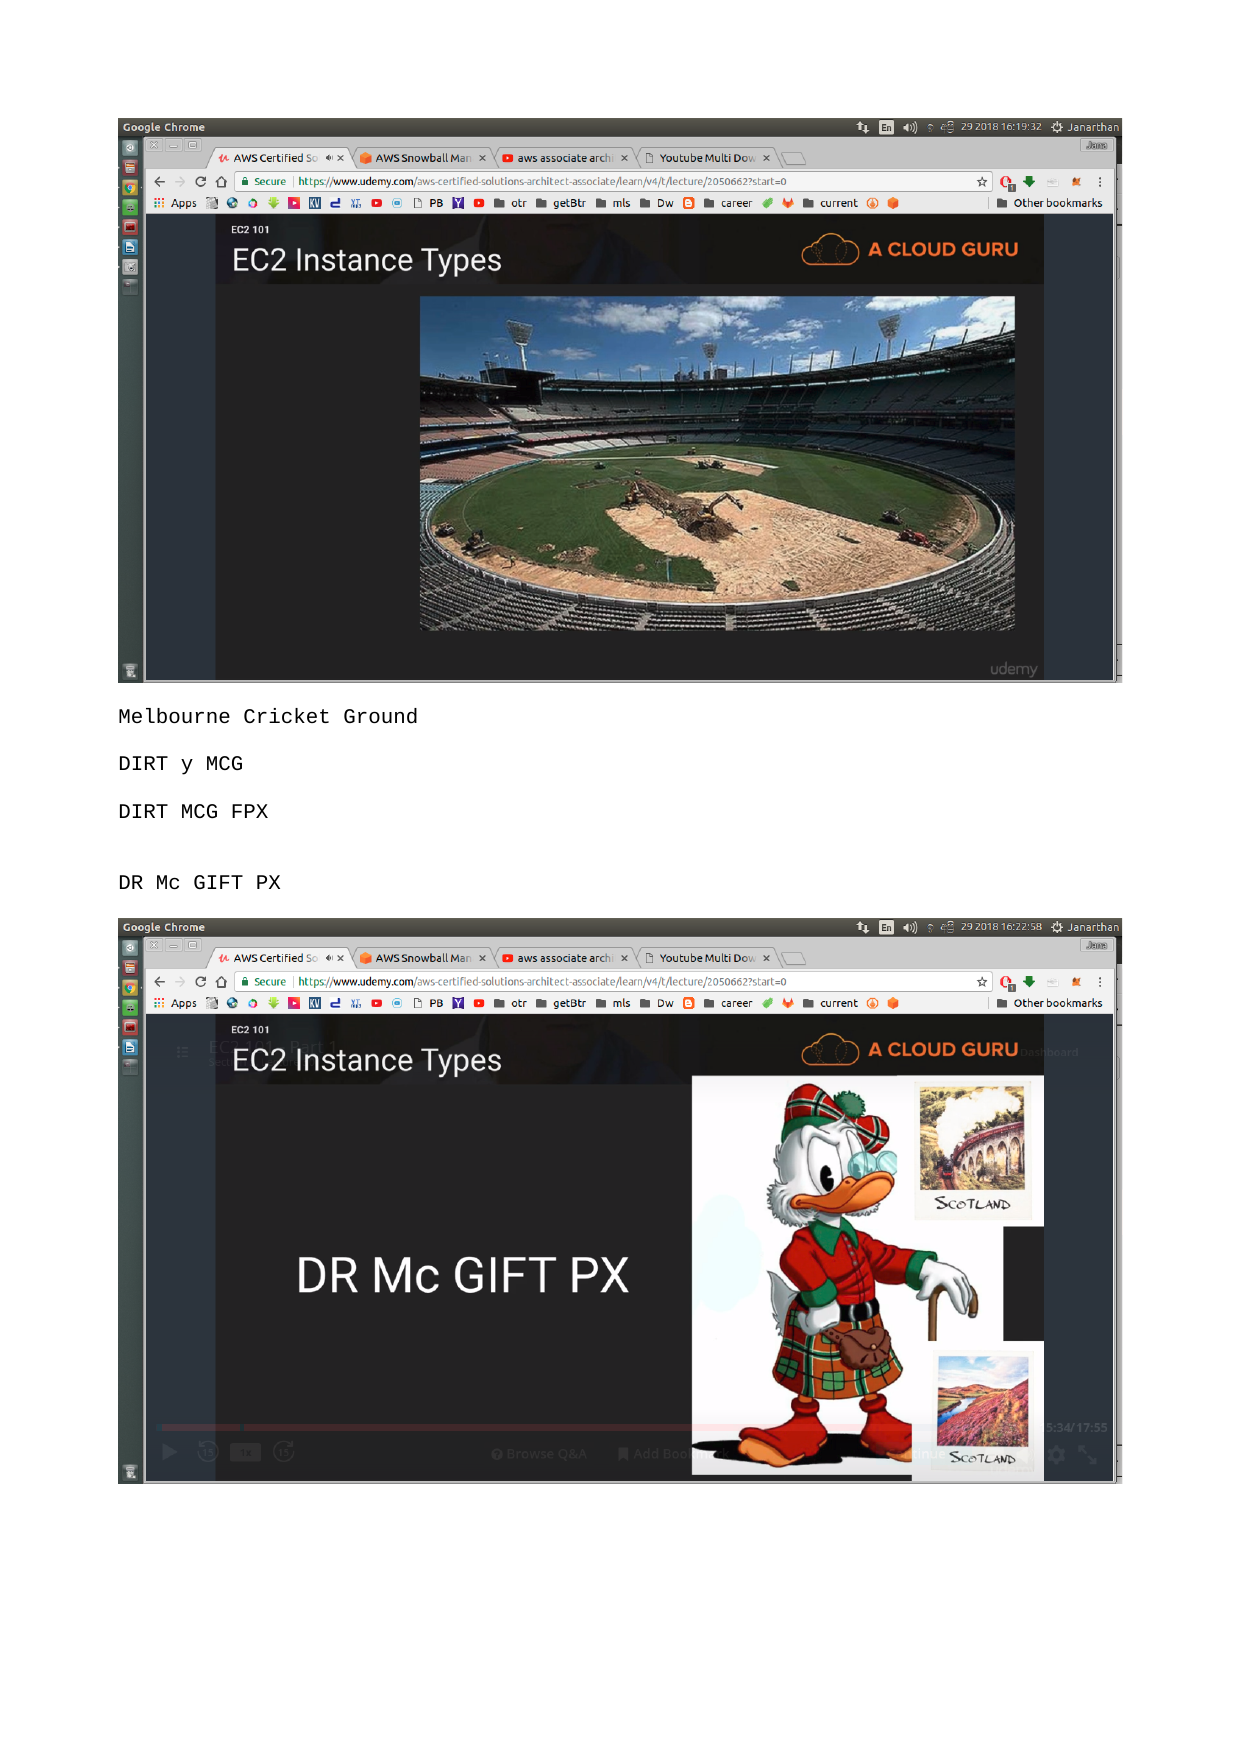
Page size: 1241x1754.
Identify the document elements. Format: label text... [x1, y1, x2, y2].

text DIRT MCG FPX [118, 801, 1122, 824]
text Melbourne Cricket Ground [118, 706, 1122, 730]
picture [118, 918, 1123, 1484]
text DR Mc GIFT PX [118, 872, 1122, 895]
picture [118, 118, 1123, 683]
text DIRT y MCG [118, 753, 1122, 777]
